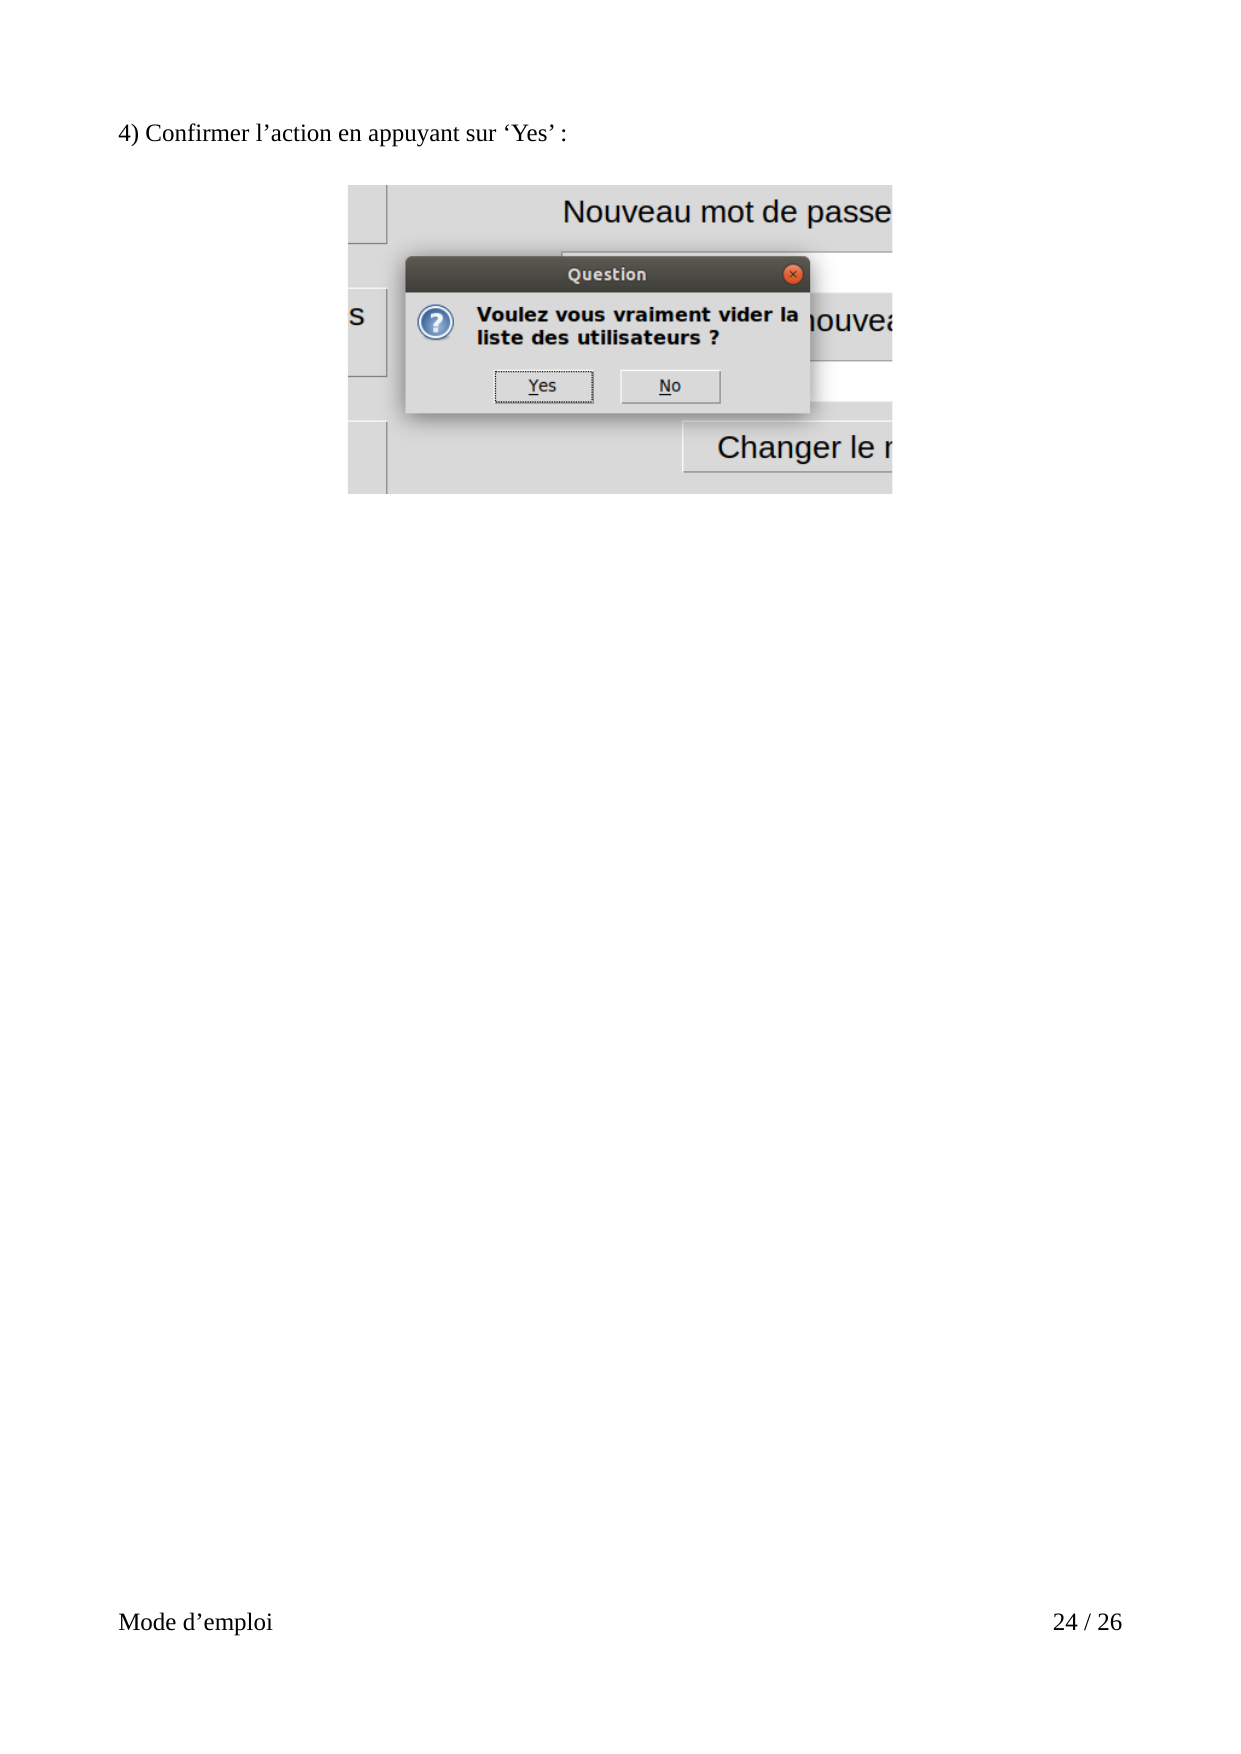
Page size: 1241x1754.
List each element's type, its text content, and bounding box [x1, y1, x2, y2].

picture [479, 185, 772, 494]
text 4) Confirmer l’action en appuyant sur ‘Yes’ : [118, 118, 1122, 147]
